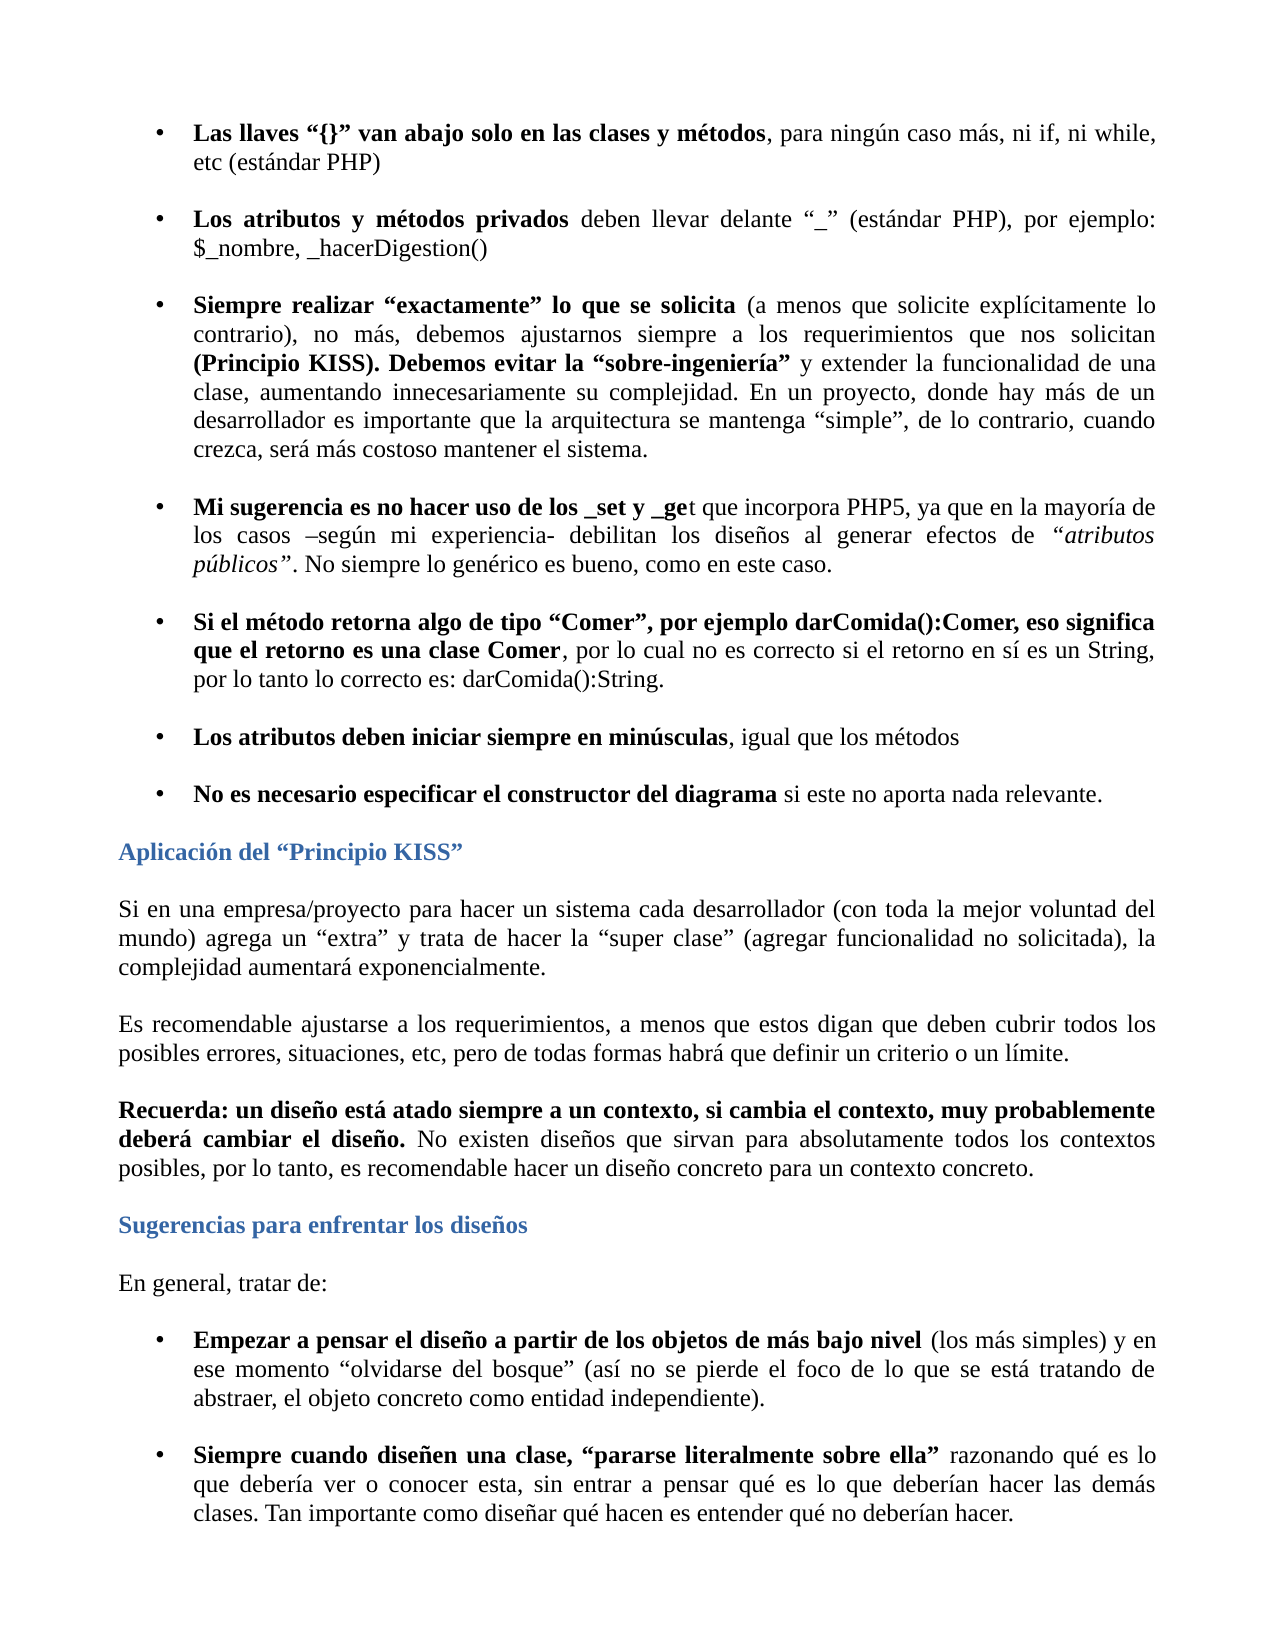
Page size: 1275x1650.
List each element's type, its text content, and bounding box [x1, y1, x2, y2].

text Es recomendable ajustarse a los requerimientos, a menos que estos digan que deben cubrir todos los posibles errores, situaciones, etc, pero de todas formas habrá que definir un criterio o un límite. [118, 1009, 1157, 1067]
text Recuerda: un diseño está atado siempre a un contexto, si cambia el contexto, muy probablemente deberá cambiar el diseño. No existen diseños que sirvan para absolutamente todos los contextos posibles, por lo tanto, es recomendable hacer un diseño concreto para un contexto concreto. [118, 1096, 1157, 1182]
list Siempre cuando diseñen una clase, “pararse literalmente sobre ella” razonando qué es lo que debería ver o conocer esta, sin entrar a pensar qué es lo que deberían hacer las demás clases. Tan importante como diseñar qué hacen es entender qué no deberían hacer. [156, 1441, 1157, 1527]
list Los atributos y métodos privados deben llevar delante “_” (estándar PHP), por ejemplo: $_nombre, _hacerDigestion() [156, 204, 1157, 262]
list Empezar a pensar el diseño a partir de los objetos de más bajo nivel (los más simples) y en ese momento “olvidarse del bosque” (así no se pierde el foco de lo que se está tratando de abstraer, el objeto concreto como entidad independiente). [156, 1326, 1157, 1412]
text Aplicación del “Principio KISS” [118, 837, 1157, 866]
text Si en una empresa/proyecto para hacer un sistema cada desarrollador (con toda la mejor voluntad del mundo) agrega un “extra” y trata de hacer la “super clase” (agregar funcionalidad no solicitada), la complejidad aumentará exponencialmente. [118, 894, 1157, 981]
list Si el método retorna algo de tipo “Comer”, por ejemplo darComida():Comer, eso significa que el retorno es una clase Comer, por lo cual no es correcto si el retorno en sí es un String, por lo tanto lo correcto es: darComida():String. [156, 607, 1157, 693]
list Los atributos deben iniciar siempre en minúsculas, igual que los métodos [156, 722, 1157, 751]
list Las llaves “{}” van abajo solo en las clases y métodos, para ningún caso más, ni if, ni while, etc (estándar PHP) [156, 118, 1157, 176]
text En general, tratar de: [118, 1268, 1157, 1297]
list No es necesario especificar el constructor del diagrama si este no aporta nada relevante. [156, 779, 1157, 808]
list Siempre realizar “exactamente” lo que se solicita (a menos que solicite explícitamente lo contrario), no más, debemos ajustarnos siempre a los requerimientos que nos solicitan (Principio KISS). Debemos evitar la “sobre-ingeniería” y extender la funcionalidad de una clase, aumentando innecesariamente su complejidad. En un proyecto, donde hay más de un desarrollador es importante que la arquitectura se mantenga “simple”, de lo contrario, cuando crezca, será más costoso mantener el sistema. [156, 291, 1157, 463]
text Sugerencias para enfrentar los diseños [118, 1211, 1157, 1239]
list Mi sugerencia es no hacer uso de los _set y _get que incorpora PHP5, ya que en la mayoría de los casos –según mi experiencia- debilitan los diseños al generar efectos de “atributos públicos”. No siempre lo genérico es bueno, como en este caso. [156, 492, 1157, 578]
